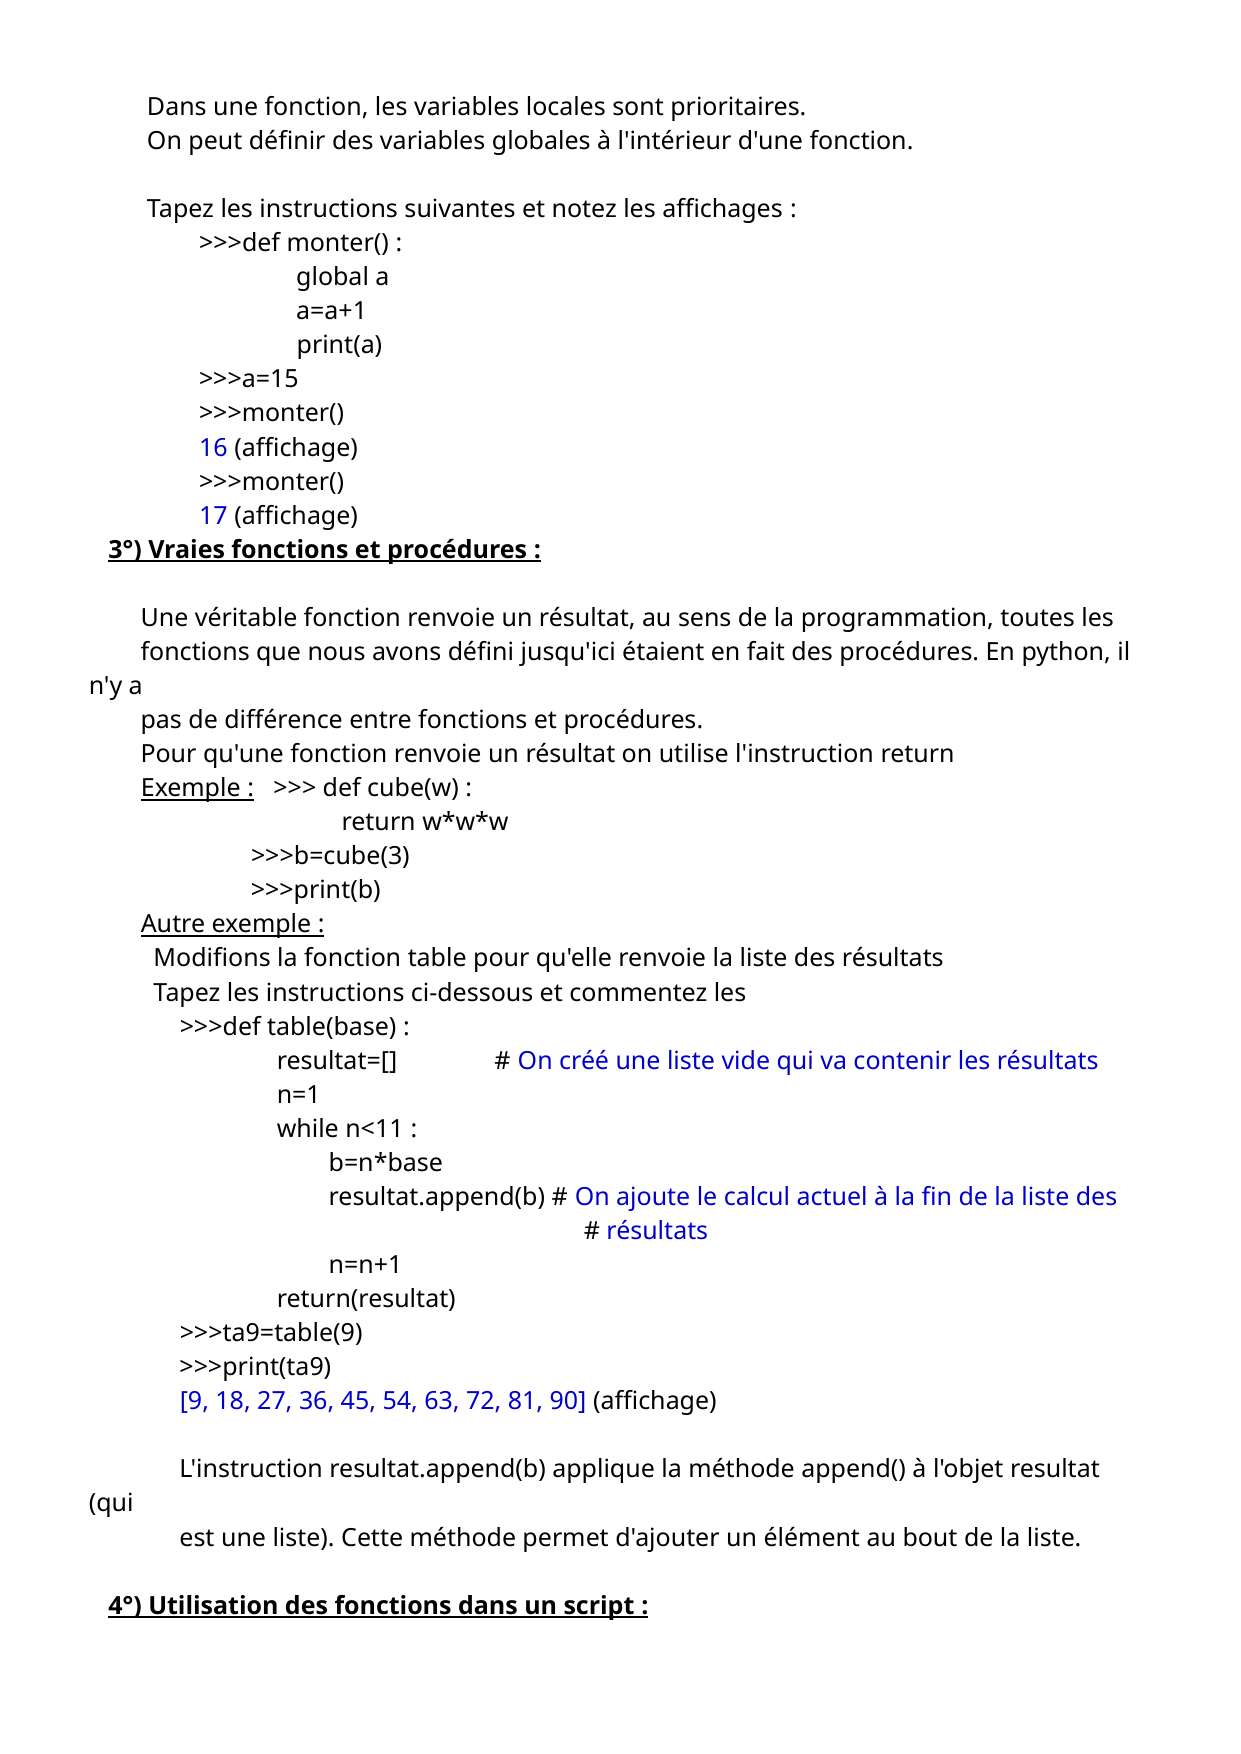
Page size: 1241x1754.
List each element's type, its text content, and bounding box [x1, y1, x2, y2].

text >>>ta9=table(9) [88, 1315, 1152, 1349]
text resultat=[] # On créé une liste vide qui va contenir les résultats [88, 1042, 1152, 1076]
text >>>print(b) [88, 872, 1152, 906]
text return(resultat) [88, 1281, 1152, 1315]
text Exemple : >>> def cube(w) : [88, 770, 1152, 804]
text >>>print(ta9) [88, 1349, 1152, 1383]
text >>>a=15 [88, 361, 1152, 395]
text Dans une fonction, les variables locales sont prioritaires. [88, 88, 1152, 123]
text Pour qu'une fonction renvoie un résultat on utilise l'instruction return [88, 736, 1152, 770]
text Modifions la fonction table pour qu'elle renvoie la liste des résultats [88, 940, 1152, 974]
text a=a+1 [88, 293, 1152, 327]
text On peut définir des variables globales à l'intérieur d'une fonction. [88, 123, 1152, 157]
text >>>monter() [88, 463, 1152, 497]
text 4°) Utilisation des fonctions dans un script : [88, 1587, 1152, 1621]
text b=n*base [88, 1144, 1152, 1178]
text fonctions que nous avons défini jusqu'ici étaient en fait des procédures. En python, il n'y a [88, 633, 1152, 702]
text 16 (affichage) [88, 429, 1152, 463]
text print(a) [88, 327, 1152, 361]
text return w*w*w [88, 804, 1152, 838]
text Tapez les instructions ci-dessous et commentez les [88, 974, 1152, 1008]
text L'instruction resultat.append(b) applique la méthode append() à l'objet resultat (qui [88, 1451, 1152, 1519]
text 17 (affichage) [88, 497, 1152, 531]
text est une liste). Cette méthode permet d'ajouter un élément au bout de la liste. [88, 1519, 1152, 1553]
text pas de différence entre fonctions et procédures. [88, 702, 1152, 736]
text n=1 [88, 1076, 1152, 1110]
text >>>monter() [88, 395, 1152, 429]
text >>>def table(base) : [88, 1008, 1152, 1042]
text >>>b=cube(3) [88, 838, 1152, 872]
text n=n+1 [88, 1247, 1152, 1281]
text 3°) Vraies fonctions et procédures : [88, 531, 1152, 565]
text while n<11 : [88, 1110, 1152, 1144]
text [9, 18, 27, 36, 45, 54, 63, 72, 81, 90] (affichage) [88, 1383, 1152, 1417]
text Autre exemple : [88, 906, 1152, 940]
text global a [88, 259, 1152, 293]
text >>>def monter() : [88, 225, 1152, 259]
text Une véritable fonction renvoie un résultat, au sens de la programmation, toutes les [88, 599, 1152, 633]
text Tapez les instructions suivantes et notez les affichages : [88, 191, 1152, 225]
text resultat.append(b) # On ajoute le calcul actuel à la fin de la liste des # résultats [88, 1178, 1152, 1247]
